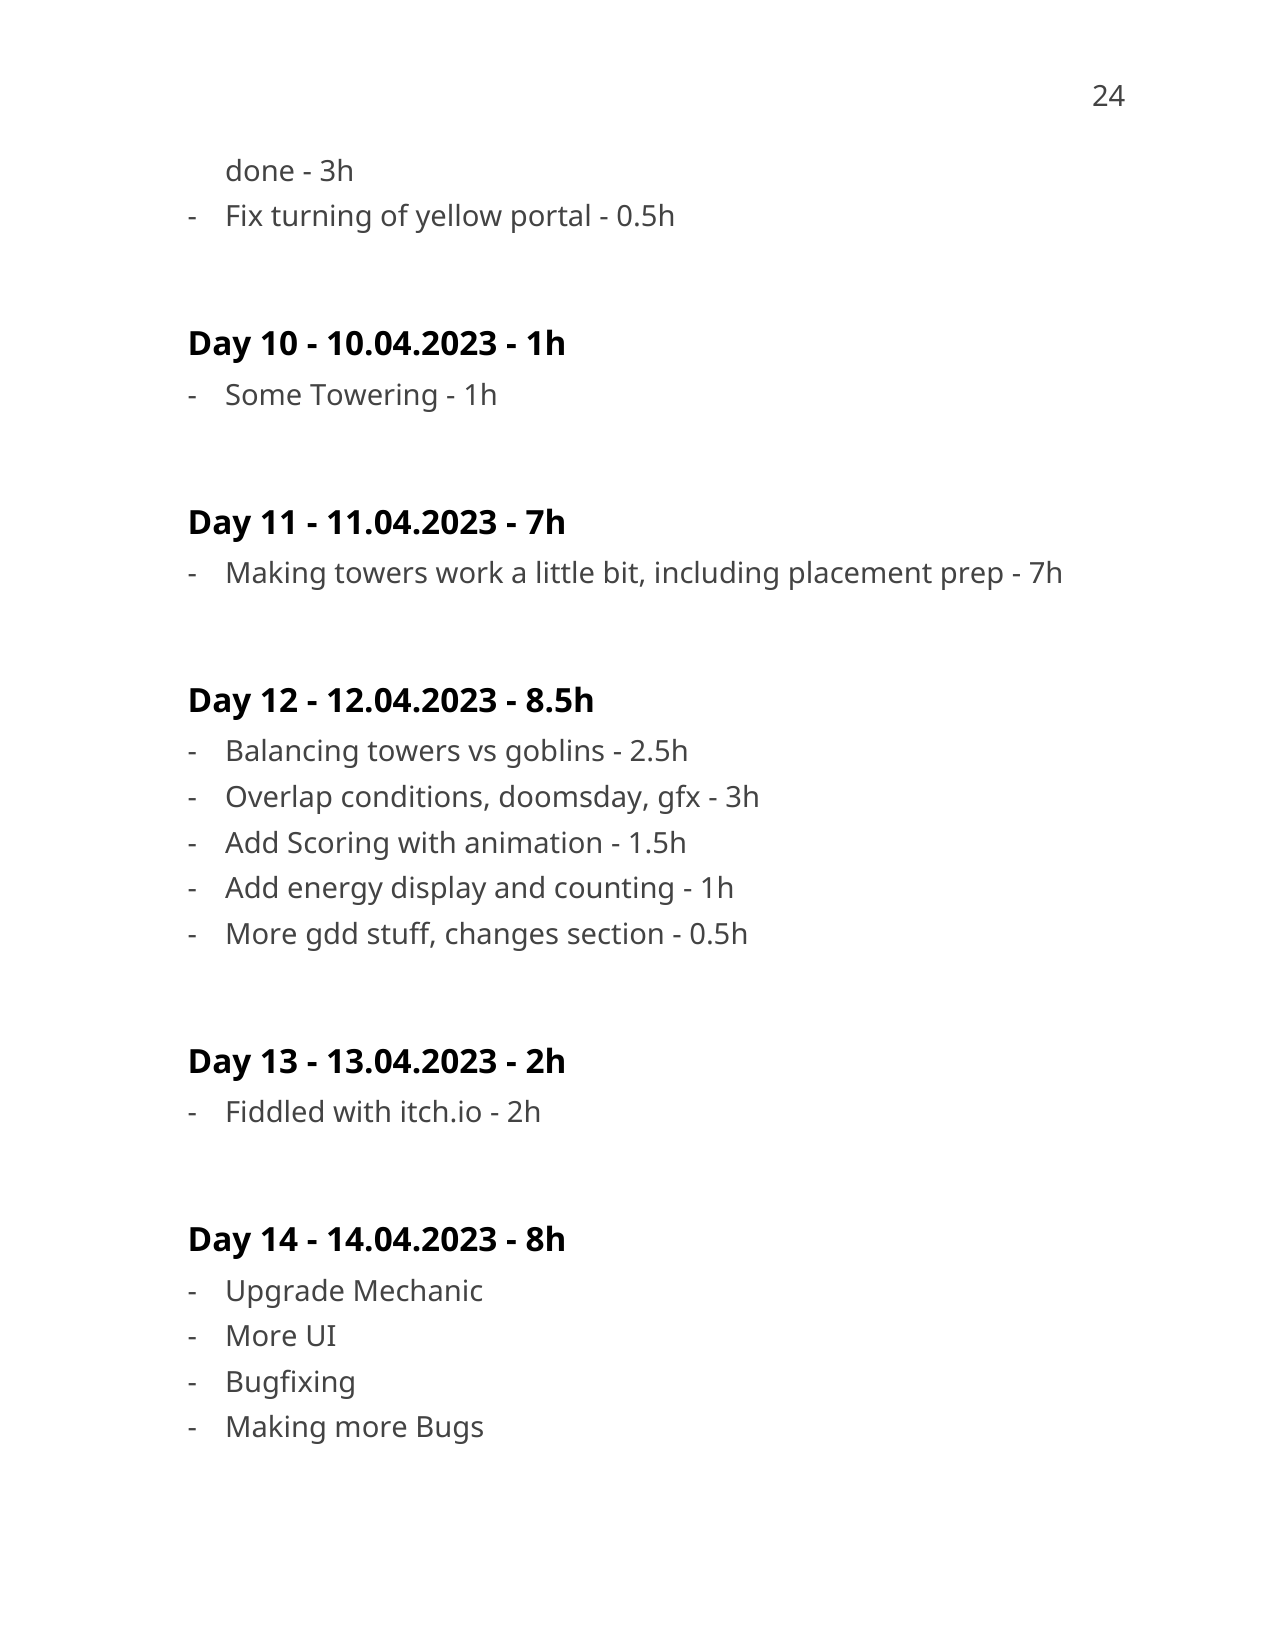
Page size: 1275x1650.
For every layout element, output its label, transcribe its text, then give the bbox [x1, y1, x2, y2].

subtitle Day 11 - 11.04.2023 - 7h [187, 498, 1125, 544]
list Upgrade Mechanic [187, 1270, 1125, 1309]
list Add energy display and counting - 1h [187, 867, 1125, 907]
list Fix turning of yellow portal - 0.5h [187, 196, 1125, 235]
list More UI [187, 1315, 1125, 1355]
subtitle Day 13 - 13.04.2023 - 2h [187, 1038, 1125, 1083]
list More gdd stuff, changes section - 0.5h [187, 913, 1125, 953]
list Making towers work a little bit, including placement prep - 7h [187, 552, 1125, 592]
list Fiddled with itch.io - 2h [187, 1091, 1125, 1131]
subtitle Day 12 - 12.04.2023 - 8.5h [187, 677, 1125, 722]
list Overlap conditions, doomsday, gfx - 3h [187, 776, 1125, 816]
subtitle Day 10 - 10.04.2023 - 1h [187, 320, 1125, 366]
list Making more Bugs [187, 1407, 1125, 1446]
list Add Scoring with animation - 1.5h [187, 822, 1125, 862]
list done - 3h [187, 150, 1125, 190]
list Some Towering - 1h [187, 374, 1125, 414]
list Balancing towers vs goblins - 2.5h [187, 731, 1125, 770]
list Bugfixing [187, 1361, 1125, 1401]
subtitle Day 14 - 14.04.2023 - 8h [187, 1216, 1125, 1261]
